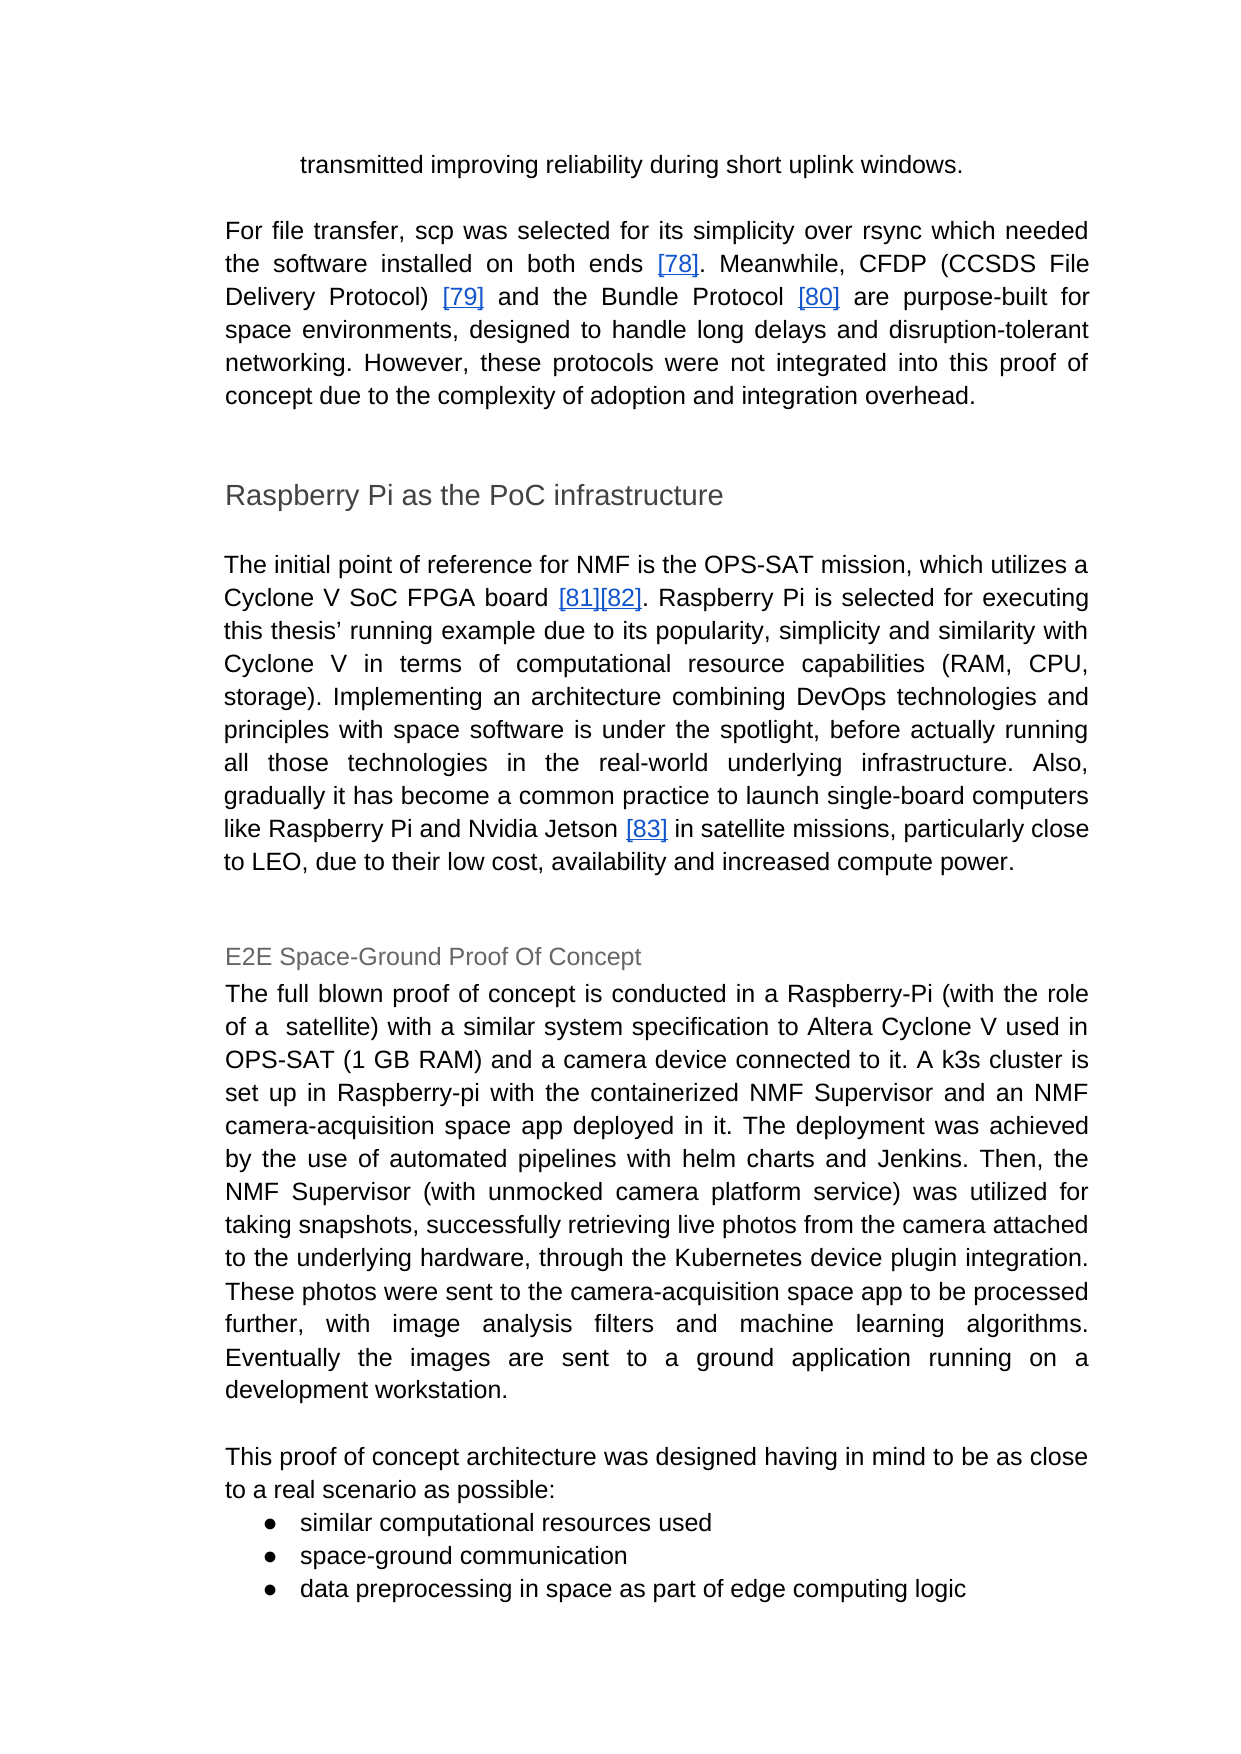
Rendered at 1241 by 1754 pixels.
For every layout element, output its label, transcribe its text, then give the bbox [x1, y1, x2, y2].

text This proof of concept architecture was designed having in mind to be as close to a real scenario as possible: [225, 1442, 1090, 1503]
list transmitted improving reliability during short uplink windows. [262, 150, 1090, 179]
subtitle E2E Space-Ground Proof Of Concept [225, 942, 1090, 971]
list space-ground communication [262, 1541, 1090, 1569]
text The initial point of reference for NMF is the OPS-SAT mission, which utilizes a Cyclone V SoC FPGA board [81][82]. Raspberry Pi is selected for executing this thesis’ running example due to its popularity, simplicity and similarity with Cyclone V in terms of computational resource capabilities (RAM, CPU, storage). Implementing an architecture combining DevOps technologies and principles with space software is under the spotlight, before actually running all those technologies in the real-world underlying infrastructure. Also, gradually it has become a common practice to launch single-board computers like Raspberry Pi and Nvidia Jetson [83] in satellite missions, particularly close to LEO, due to their low cost, availability and increased compute power. [224, 550, 1090, 876]
list data preprocessing in space as part of edge computing logic [262, 1574, 1090, 1602]
list similar computational resources used [262, 1508, 1090, 1536]
text The full blown proof of concept is conducted in a Raspberry-Pi (with the role of a satellite) with a similar system specification to Altera Cyclone V used in OPS-SAT (1 GB RAM) and a camera device connected to it. A k3s cluster is set up in Raspberry-pi with the containerized NMF Supervisor and an NMF camera-acquisition space app deployed in it. The deployment was achieved by the use of automated pipelines with helm charts and Jenkins. Then, the NMF Supervisor (with unmocked camera platform service) was utilized for taking snapshots, successfully retrieving live photos from the camera attached to the underlying hardware, through the Kubernetes device plugin integration. These photos were sent to the camera-acquisition space app to be processed further, with image analysis filters and machine learning algorithms. Eventually the images are sent to a ground application running on a development workstation. [225, 979, 1090, 1404]
subtitle Raspberry Pi as the PoC infrastructure [150, 478, 1090, 511]
text For file transfer, scp was selected for its simplicity over rsync which needed the software installed on both ends [78]. Meanwhile, CFDP (CCSDS File Delivery Protocol) [79] and the Bundle Protocol [80] are purpose-built for space environments, designed to handle long delays and disruption-tolerant networking. However, these protocols were not integrated into this proof of concept due to the complexity of adoption and integration overhead. [225, 216, 1090, 410]
